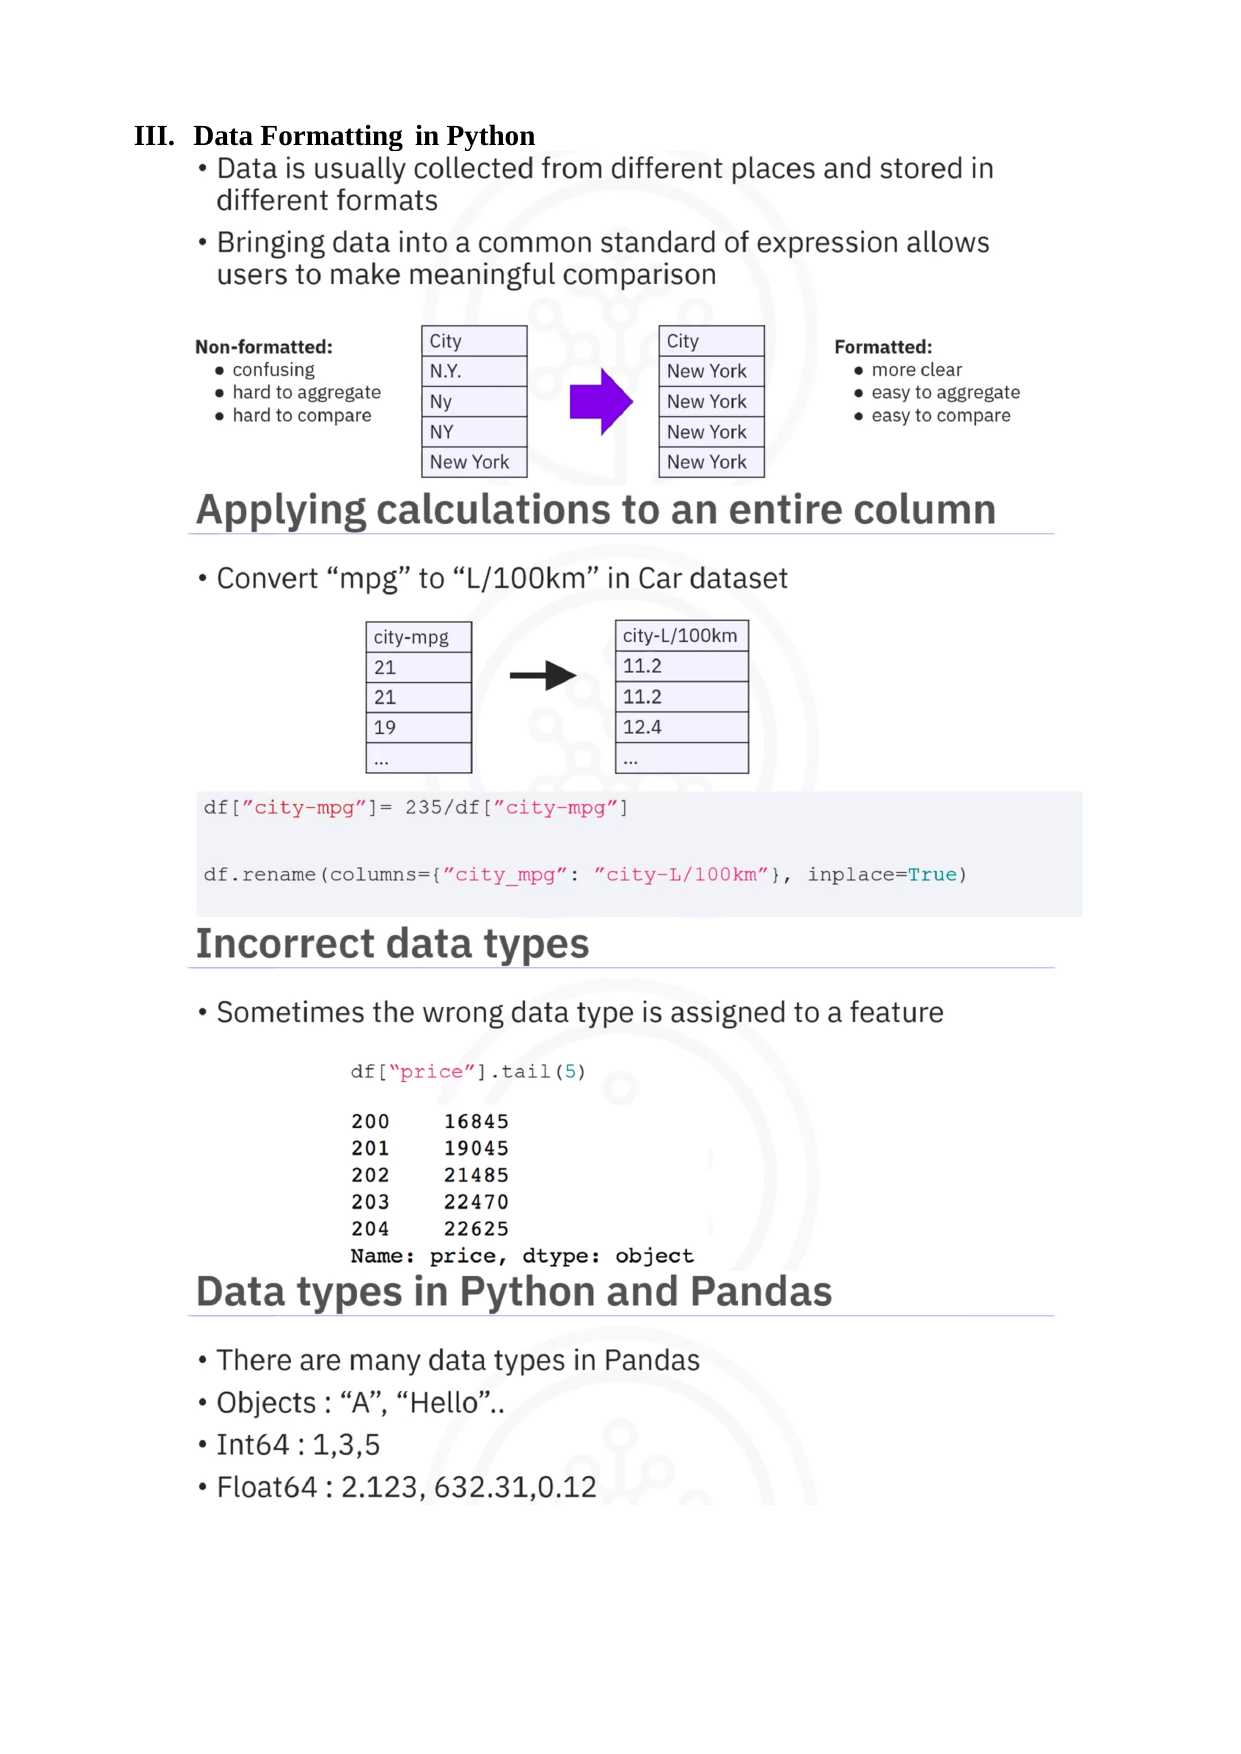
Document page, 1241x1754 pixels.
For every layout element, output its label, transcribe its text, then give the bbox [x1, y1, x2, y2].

picture [118, 151, 1123, 1505]
list Data Formatting in Python [175, 118, 1122, 151]
